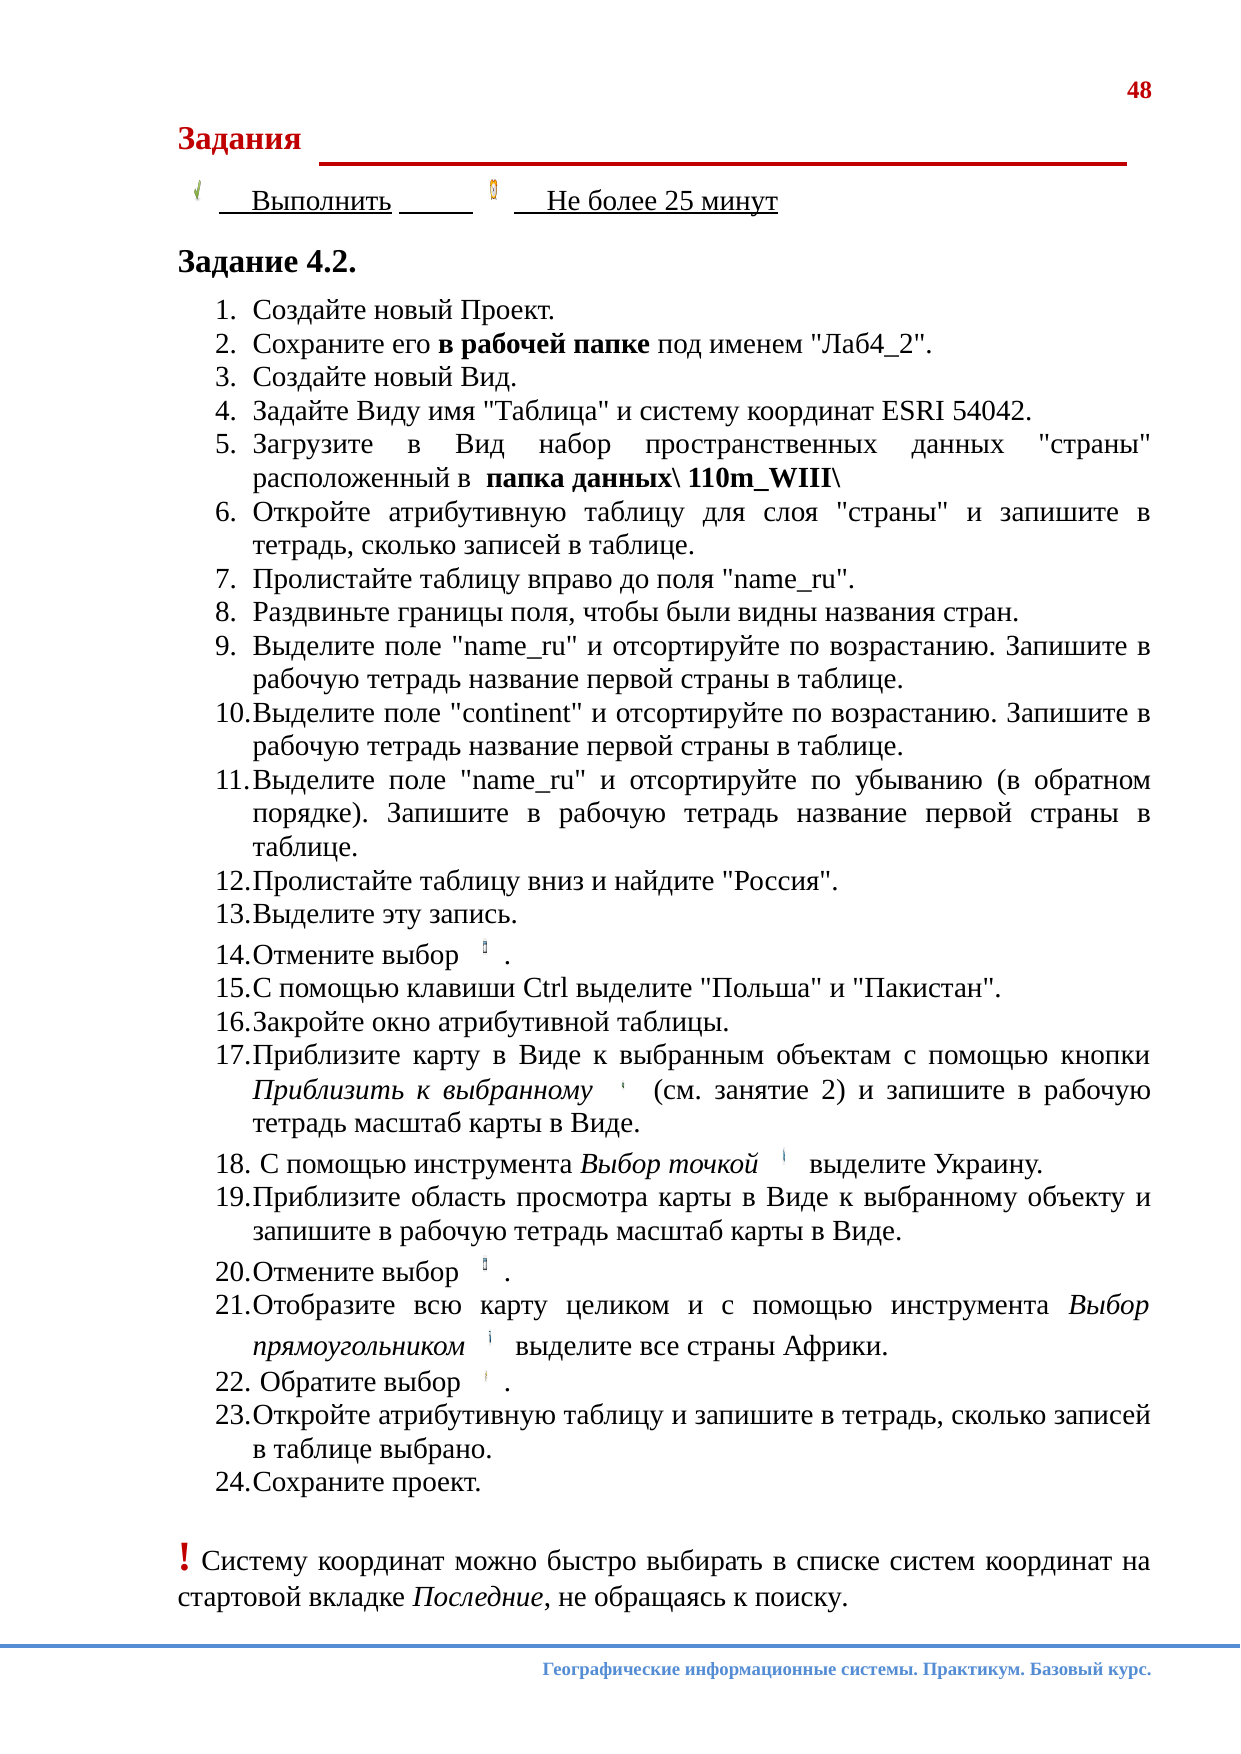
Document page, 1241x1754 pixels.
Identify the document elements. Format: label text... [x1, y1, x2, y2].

list Пролистайте таблицу вниз и найдите "Россия". [215, 863, 1152, 896]
picture [782, 1147, 786, 1165]
list Выделите поле "name_ru" и отсортируйте по возрастанию. Запишите в рабочую тетрадь название первой страны в таблице. [215, 628, 1152, 695]
list Отобразите всю карту целиком и с помощью инструмента Выбор прямоугольником выделите все страны Африки. [215, 1287, 1152, 1361]
list Отмените выбор . [215, 930, 1152, 970]
text Задания [177, 118, 1152, 156]
list С помощью клавиши Ctrl выделите "Польша" и "Пакистан". [215, 970, 1152, 1004]
text Выполнить Не более 25 минут [177, 169, 1152, 217]
list Выделите поле "continent" и отсортируйте по возрастанию. Запишите в рабочую тетрадь название первой страны в таблице. [215, 695, 1152, 762]
list Приблизите область просмотра карты в Виде к выбранному объекту и запишите в рабочую тетрадь масштаб карты в Виде. [215, 1179, 1152, 1247]
picture [489, 178, 498, 202]
list Сохраните его в рабочей папке под именем "Лаб4_2". [215, 326, 1152, 359]
list Создайте новый Вид. [215, 359, 1152, 393]
list Откройте атрибутивную таблицу для слоя "страны" и запишите в тетрадь, сколько записей в таблице. [215, 494, 1152, 561]
list Откройте атрибутивную таблицу и запишите в тетрадь, сколько записей в таблице выбрано. [215, 1397, 1152, 1464]
list Выделите эту запись. [215, 896, 1152, 930]
list Приблизите карту в Виде к выбранным объектам с помощью кнопки Приблизить к выбранному (см. занятие 2) и запишите в рабочую тетрадь масштаб карты в Виде. [215, 1037, 1152, 1139]
list Отмените выбор . [215, 1247, 1152, 1287]
picture [482, 1255, 488, 1272]
picture [482, 938, 488, 955]
list Обратите выбор . [215, 1361, 1152, 1397]
list Пролистайте таблицу вправо до поля "name_ru". [215, 561, 1152, 594]
list Раздвиньте границы поля, чтобы были видны названия стран. [215, 594, 1152, 628]
list Загрузите в Вид набор пространственных данных "страны" расположенный в папка данных\ 110m_WIII\ [215, 427, 1152, 494]
list Создайте новый Проект. [215, 292, 1152, 326]
picture [488, 1329, 492, 1346]
picture [621, 1080, 625, 1090]
picture [484, 1370, 488, 1382]
text Задание 4.2. [177, 242, 1152, 280]
list С помощью инструмента Выбор точкой выделите Украину. [215, 1139, 1152, 1179]
list Сохраните проект. [215, 1464, 1152, 1498]
list Закройте окно атрибутивной таблицы. [215, 1004, 1152, 1037]
list Выделите поле "name_ru" и отсортируйте по убыванию (в обратном порядке). Запишите в рабочую тетрадь название первой страны в таблице. [215, 762, 1152, 863]
list Задайте Виду имя "Таблица" и систему координат ESRI 54042. [215, 393, 1152, 427]
picture [193, 178, 202, 202]
text ! Систему координат можно быстро выбирать в списке систем координат на стартовой вкладке Последние, не обращаясь к поиску. [177, 1531, 1152, 1613]
